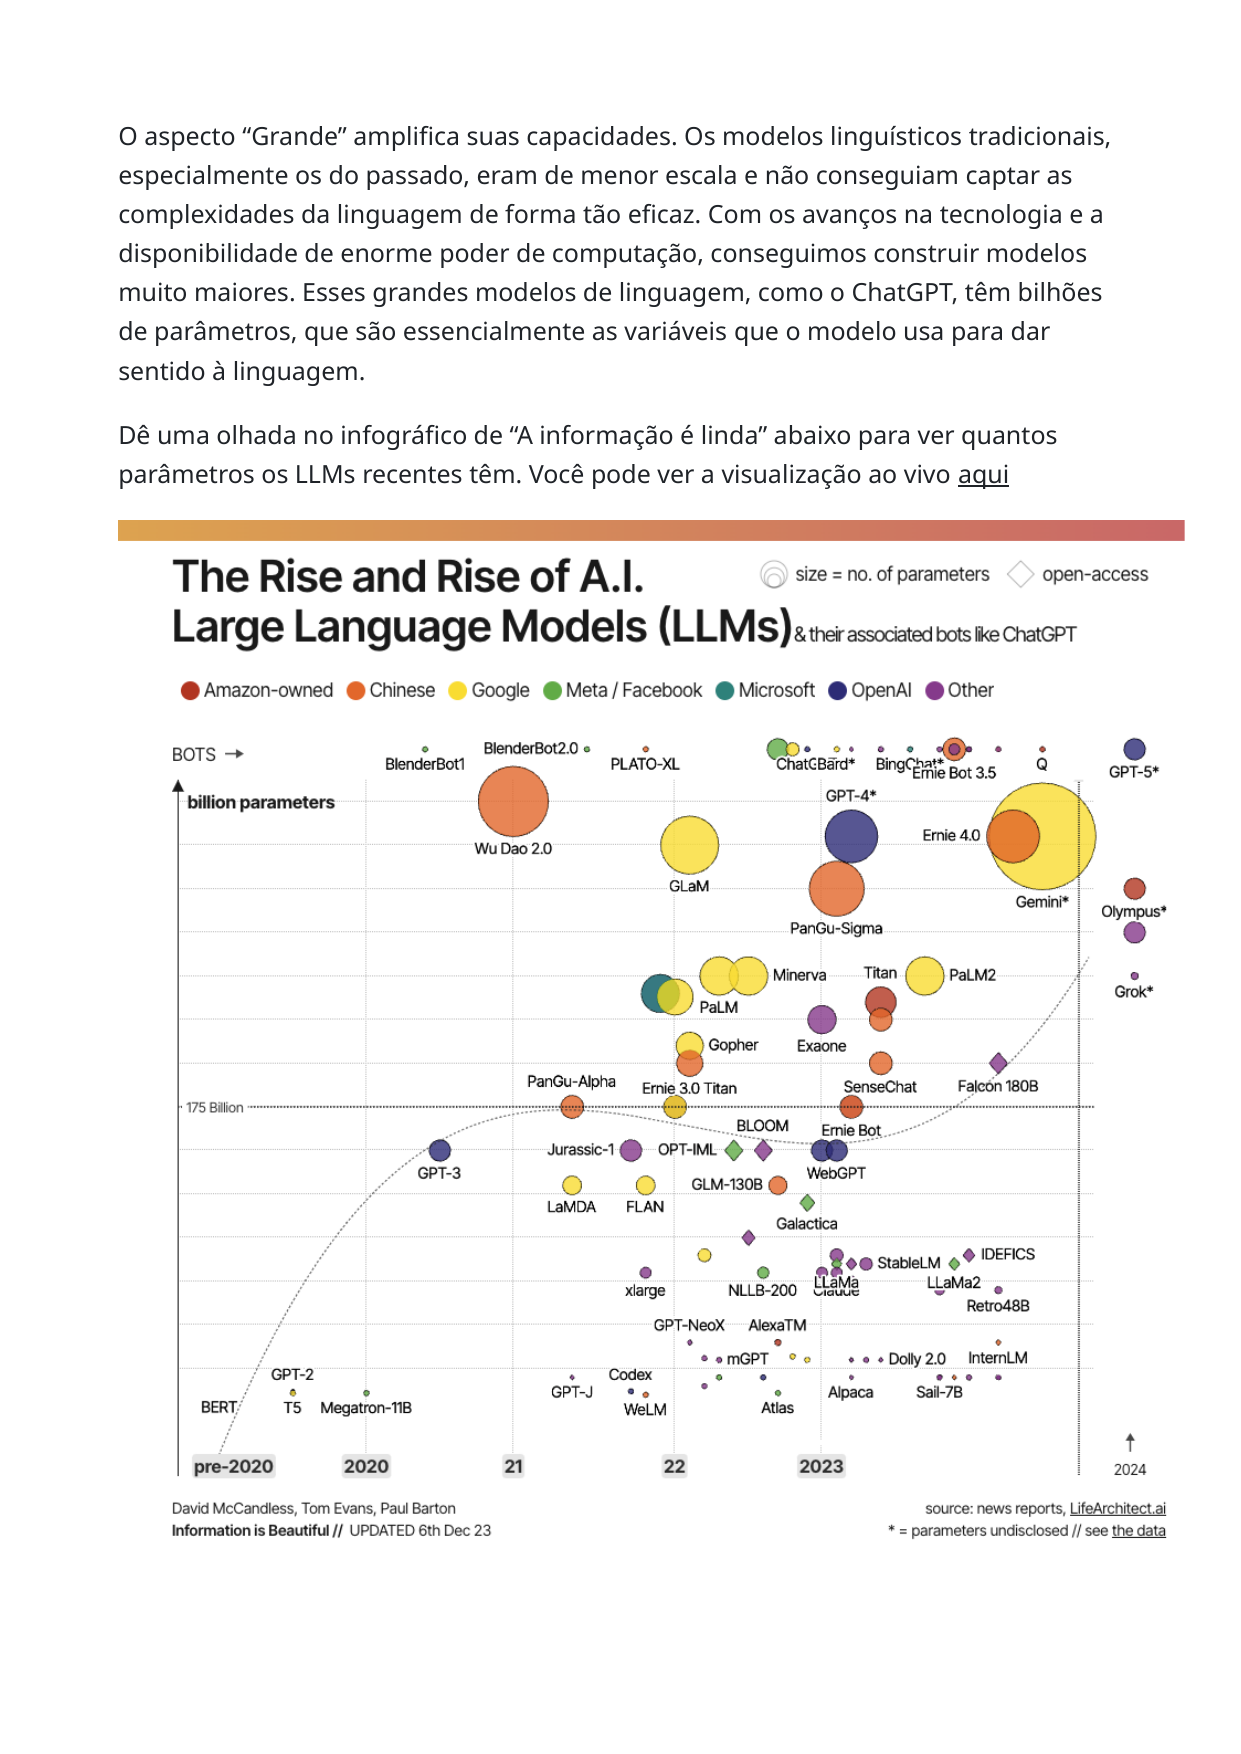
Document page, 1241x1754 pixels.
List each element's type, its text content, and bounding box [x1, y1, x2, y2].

picture [118, 520, 1185, 1548]
text Dê uma olhada no infográfico de “A informação é linda” abaixo para ver quantos parâmetros os LLMs recentes têm. Você pode ver a visualização ao vivo aqui [118, 417, 1122, 491]
text O aspecto “Grande” amplifica suas capacidades. Os modelos linguísticos tradicionais, especialmente os do passado, eram de menor escala e não conseguiam captar as complexidades da linguagem de forma tão eficaz. Com os avanços na tecnologia e a disponibilidade de enorme poder de computação, conseguimos construir modelos muito maiores. Esses grandes modelos de linguagem, como o ChatGPT, têm bilhões de parâmetros, que são essencialmente as variáveis ​​que o modelo usa para dar sentido à linguagem. [118, 118, 1122, 387]
